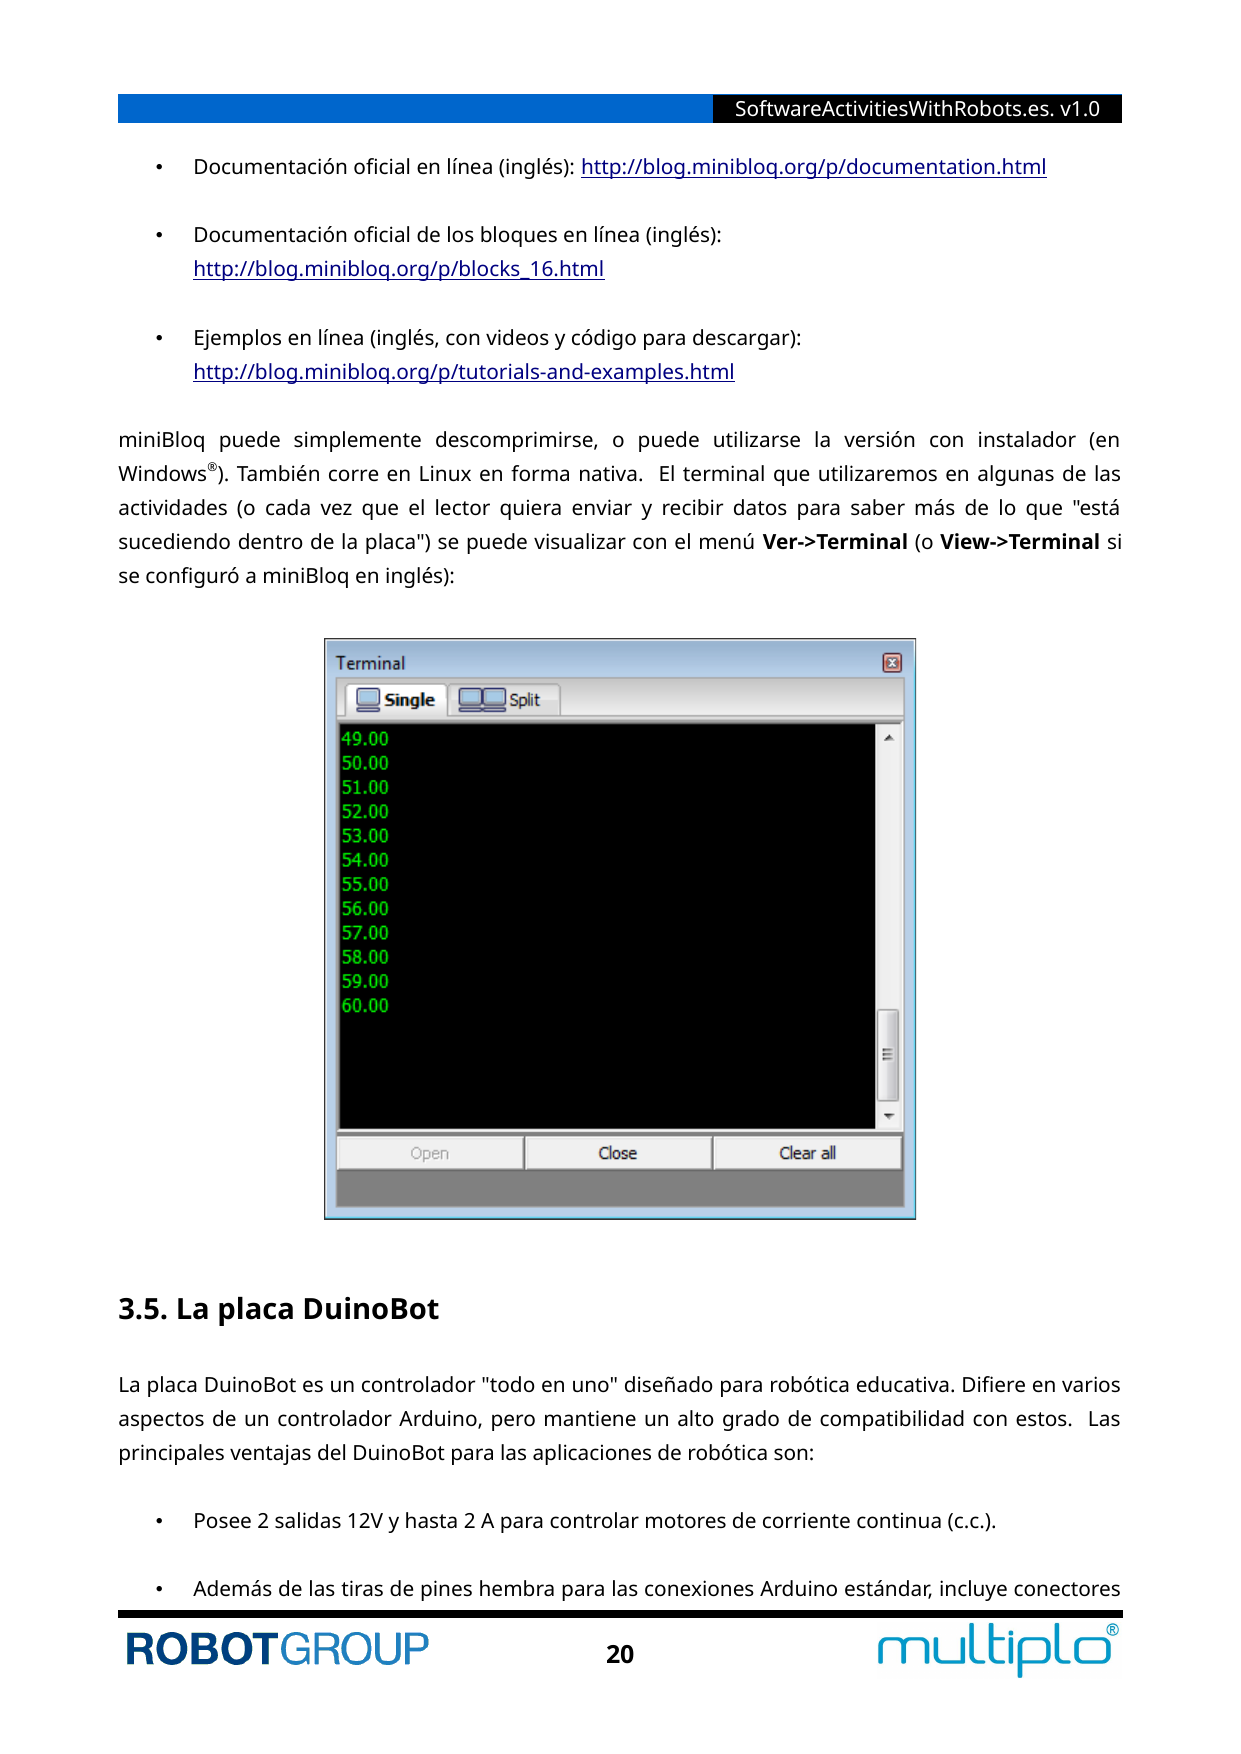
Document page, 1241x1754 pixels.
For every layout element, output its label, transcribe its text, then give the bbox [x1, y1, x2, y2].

list Documentación oficial de los bloques en línea (inglés): http://blog.minibloq.org/p/blocks_16.html [156, 221, 1122, 283]
picture [877, 1622, 1123, 1679]
text miniBloq puede simplemente descomprimirse, o puede utilizarse la versión con instalador (en Windows®). También corre en Linux en forma nativa. El terminal que utilizaremos en algunas de las actividades (o cada vez que el lector quiera enviar y recibir datos para saber más de lo que "está sucediendo dentro de la placa") se puede visualizar con el menú Ver->Terminal (o View->Terminal si se configuró a miniBloq en inglés): [118, 425, 1122, 589]
list Documentación oficial en línea (inglés): http://blog.minibloq.org/p/documentation.html [156, 152, 1122, 181]
picture [324, 638, 917, 1220]
picture [118, 1622, 434, 1673]
text La placa DuinoBot es un controlador "todo en uno" diseñado para robótica educativa. Difiere en varios aspectos de un controlador Arduino, pero mantiene un alto grado de compatibilidad con estos. Las principales ventajas del DuinoBot para las aplicaciones de robótica son: [118, 1370, 1122, 1466]
list Ejemplos en línea (inglés, con videos y código para descargar): http://blog.minibloq.org/p/tutorials-and-examples.html [156, 323, 1122, 385]
list Además de las tiras de pines hembra para las conexiones Arduino estándar, incluye conectores [156, 1574, 1122, 1602]
text 3.5. La placa DuinoBot [118, 1288, 1122, 1328]
list Posee 2 salidas 12V y hasta 2 A para controlar motores de corriente continua (c.c.). [156, 1506, 1122, 1534]
